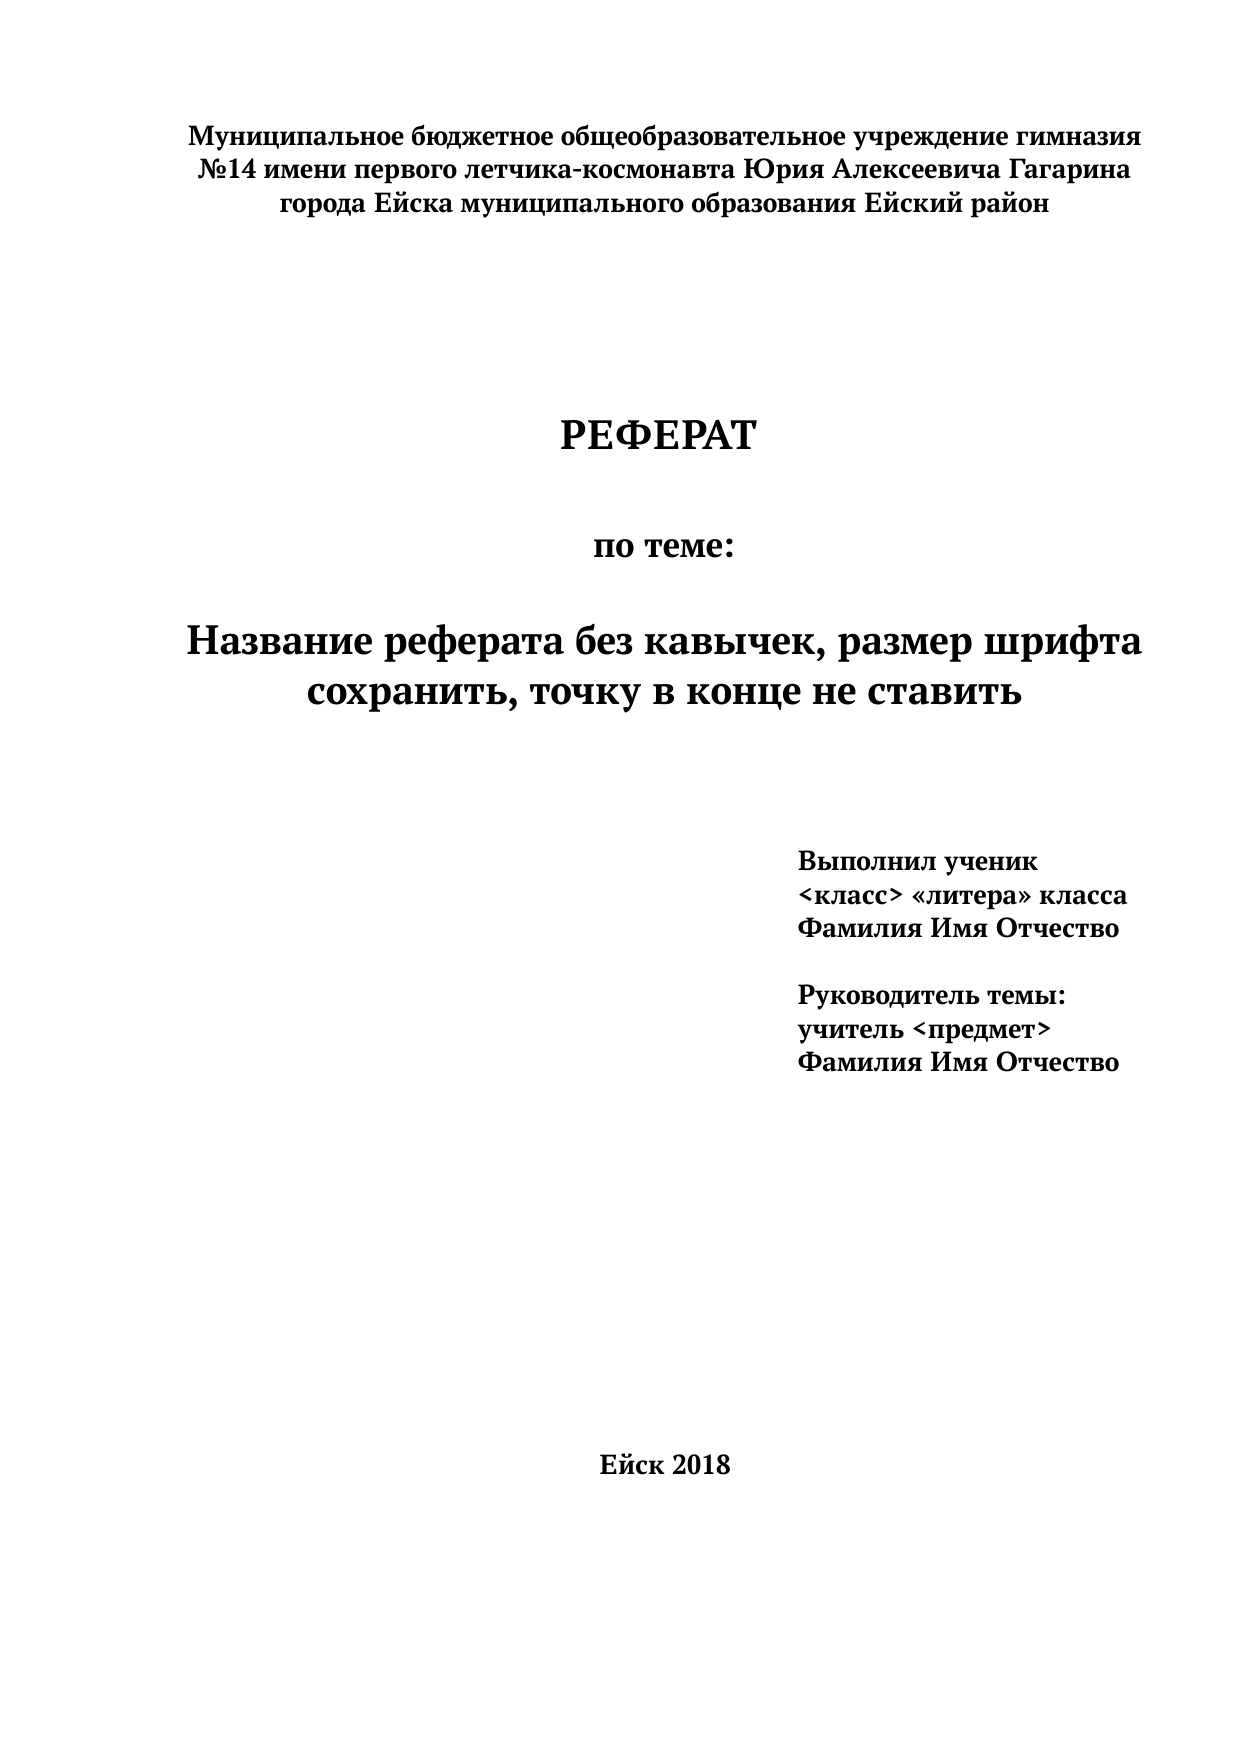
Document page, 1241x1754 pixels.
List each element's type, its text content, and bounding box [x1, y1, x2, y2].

text учитель <предмет> [797, 1011, 1152, 1044]
text Название реферата без кавычек, размер шрифта сохранить, точку в конце не ставить [177, 614, 1152, 713]
text Муниципальное бюджетное общеобразовательное учреждение гимназия №14 имени первого летчика-космонавта Юрия Алексеевича Гагарина города Ейска муниципального образования Ейский район [177, 118, 1152, 219]
text Ейск 2018 [177, 1447, 1152, 1481]
text Фамилия Имя Отчество [797, 910, 1152, 944]
text РЕФЕРАТ [177, 409, 1152, 459]
text Выполнил ученик <класс> «литера» класса [797, 843, 1152, 910]
text Фамилия Имя Отчество [797, 1044, 1152, 1078]
text Руководитель темы: [797, 977, 1152, 1011]
text по теме: [177, 521, 1152, 565]
